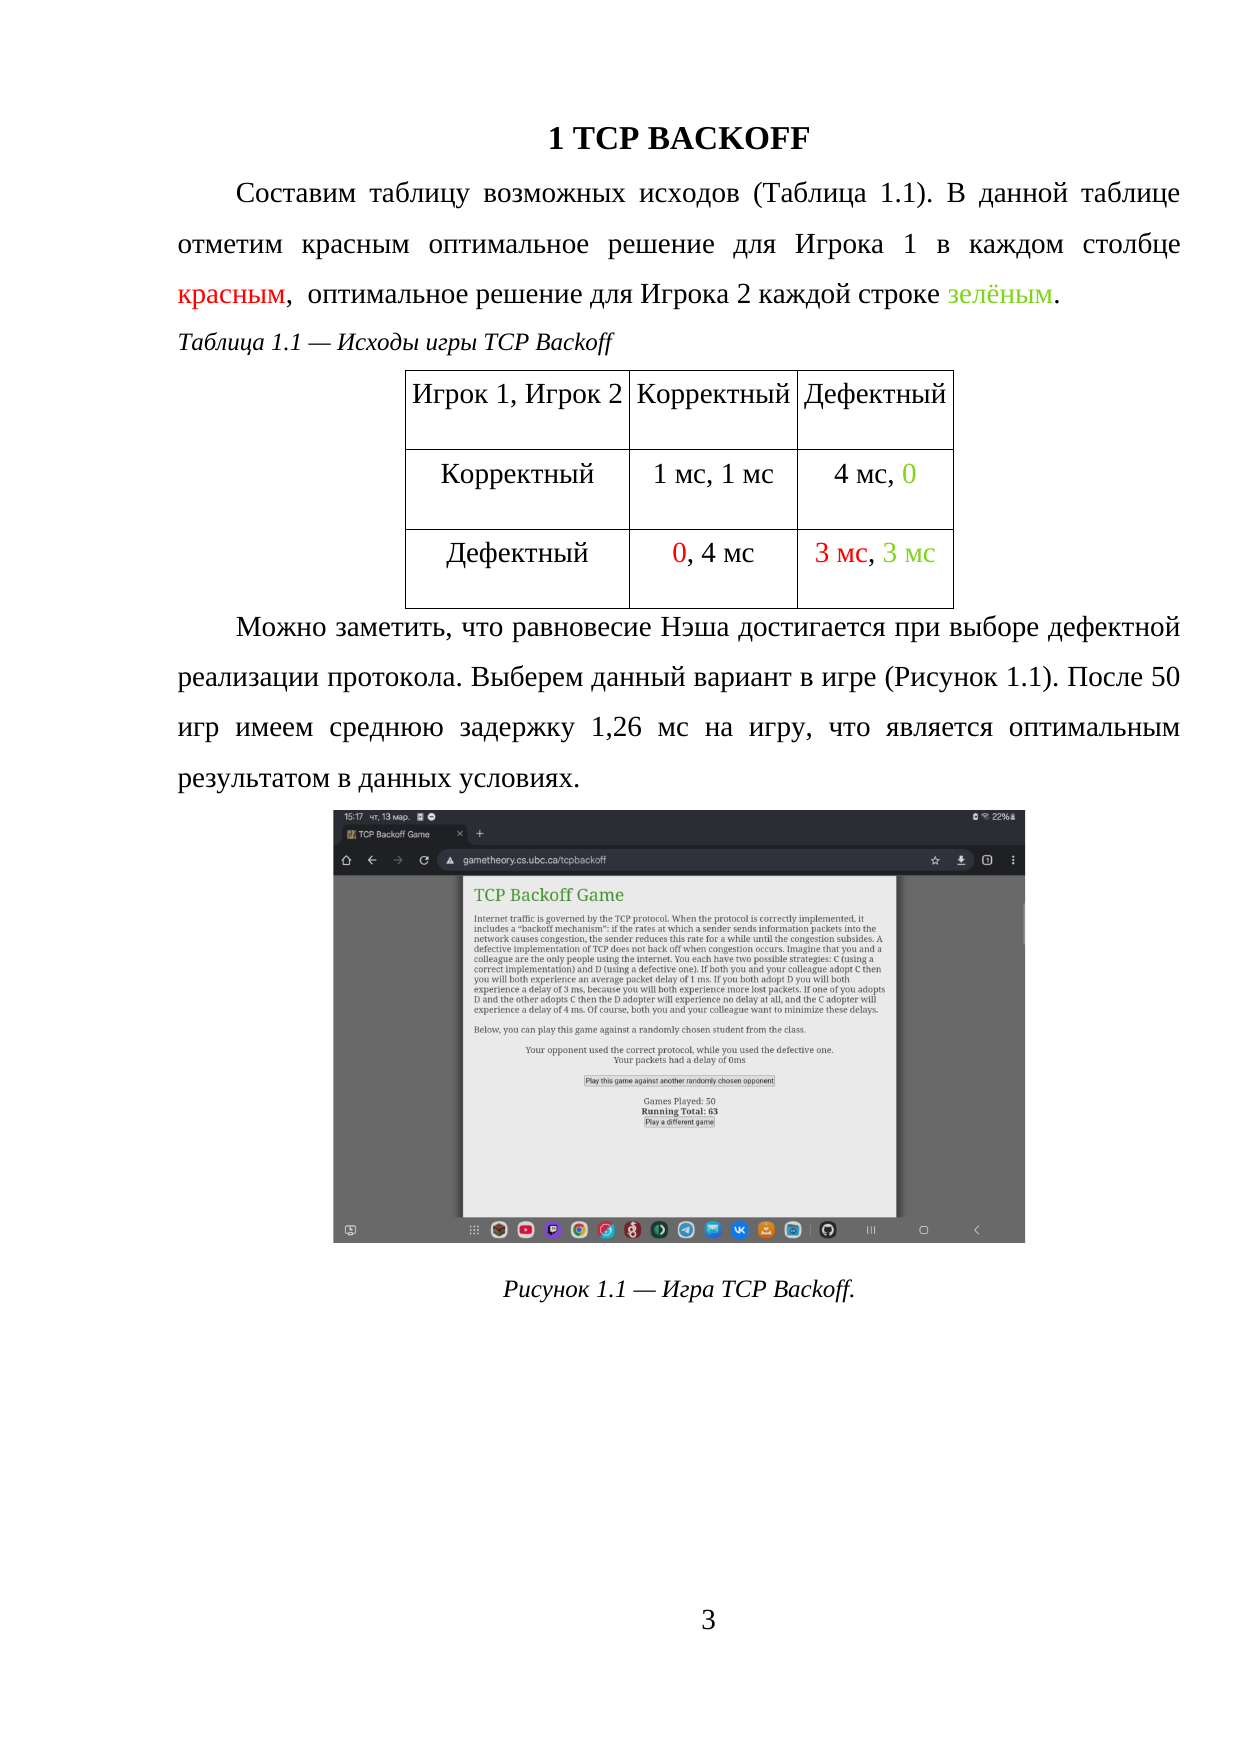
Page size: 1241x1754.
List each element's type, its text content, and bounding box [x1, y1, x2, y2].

table_header Корректный [630, 371, 797, 449]
text Таблица 1.1 — Исходы игры TCP Backoff [177, 327, 1181, 355]
text Рисунок 1.1 — Игра TCP Backoff. [177, 810, 1181, 1302]
text Составим таблицу возможных исходов (Таблица 1.1). В данной таблице отметим красным оптимальное решение для Игрока 1 в каждом столбце красным, оптимальное решение для Игрока 2 каждой строке зелёным. [177, 176, 1181, 310]
table_cell Дефектный [406, 530, 629, 608]
table_header Игрок 1, Игрок 2 [406, 371, 629, 449]
picture [333, 810, 1025, 1243]
subtitle 1 TCP BACKOFF [177, 118, 1181, 156]
table_header Дефектный [798, 371, 953, 449]
table_cell 3 мс, 3 мс [798, 530, 953, 608]
table_cell 1 мс, 1 мс [630, 450, 797, 528]
table_cell 0, 4 мс [630, 530, 797, 608]
table_cell 4 мс, 0 [798, 450, 953, 528]
table_cell Корректный [406, 450, 629, 528]
text Можно заметить, что равновесие Нэша достигается при выборе дефектной реализации протокола. Выберем данный вариант в игре (Рисунок 1.1). После 50 игр имеем среднюю задержку 1,26 мс на игру, что является оптимальным результатом в данных условиях. [177, 609, 1181, 793]
